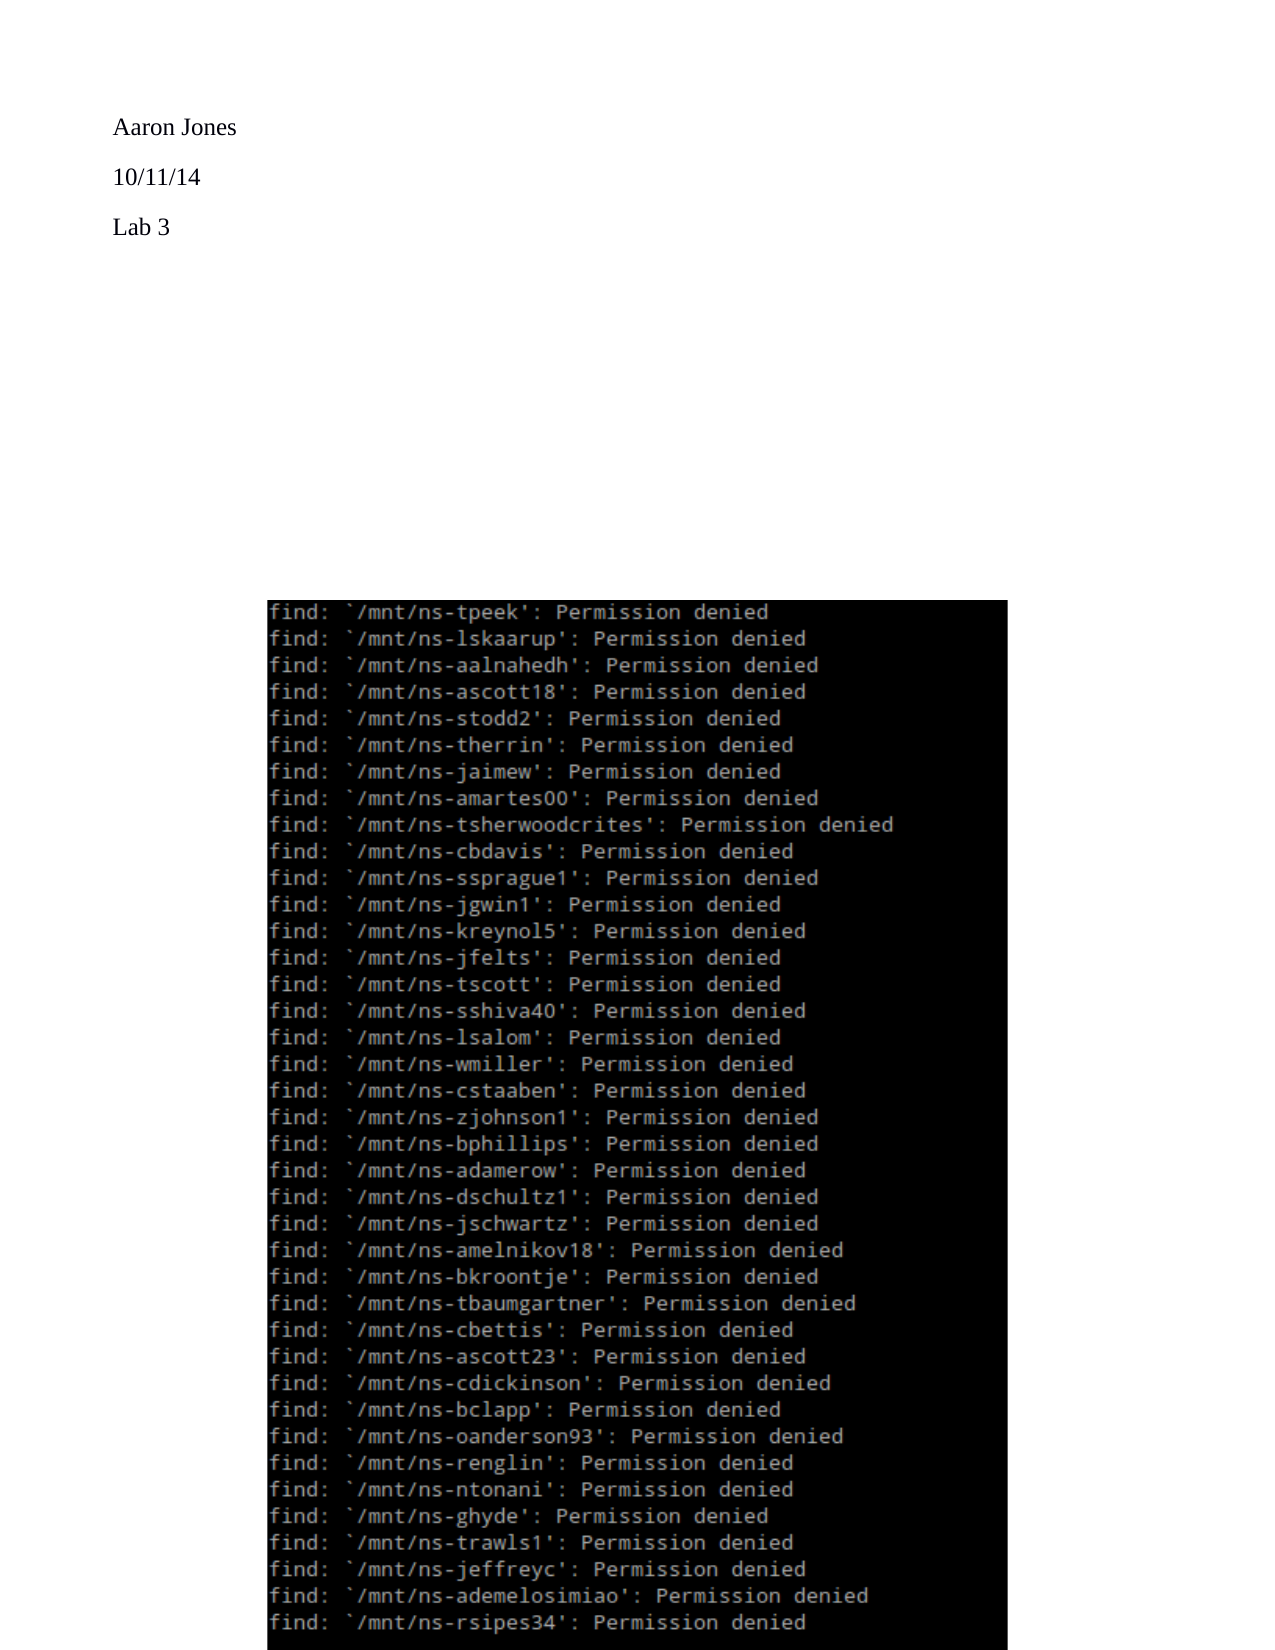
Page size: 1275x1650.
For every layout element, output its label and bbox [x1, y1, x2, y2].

picture [267, 600, 1008, 1650]
